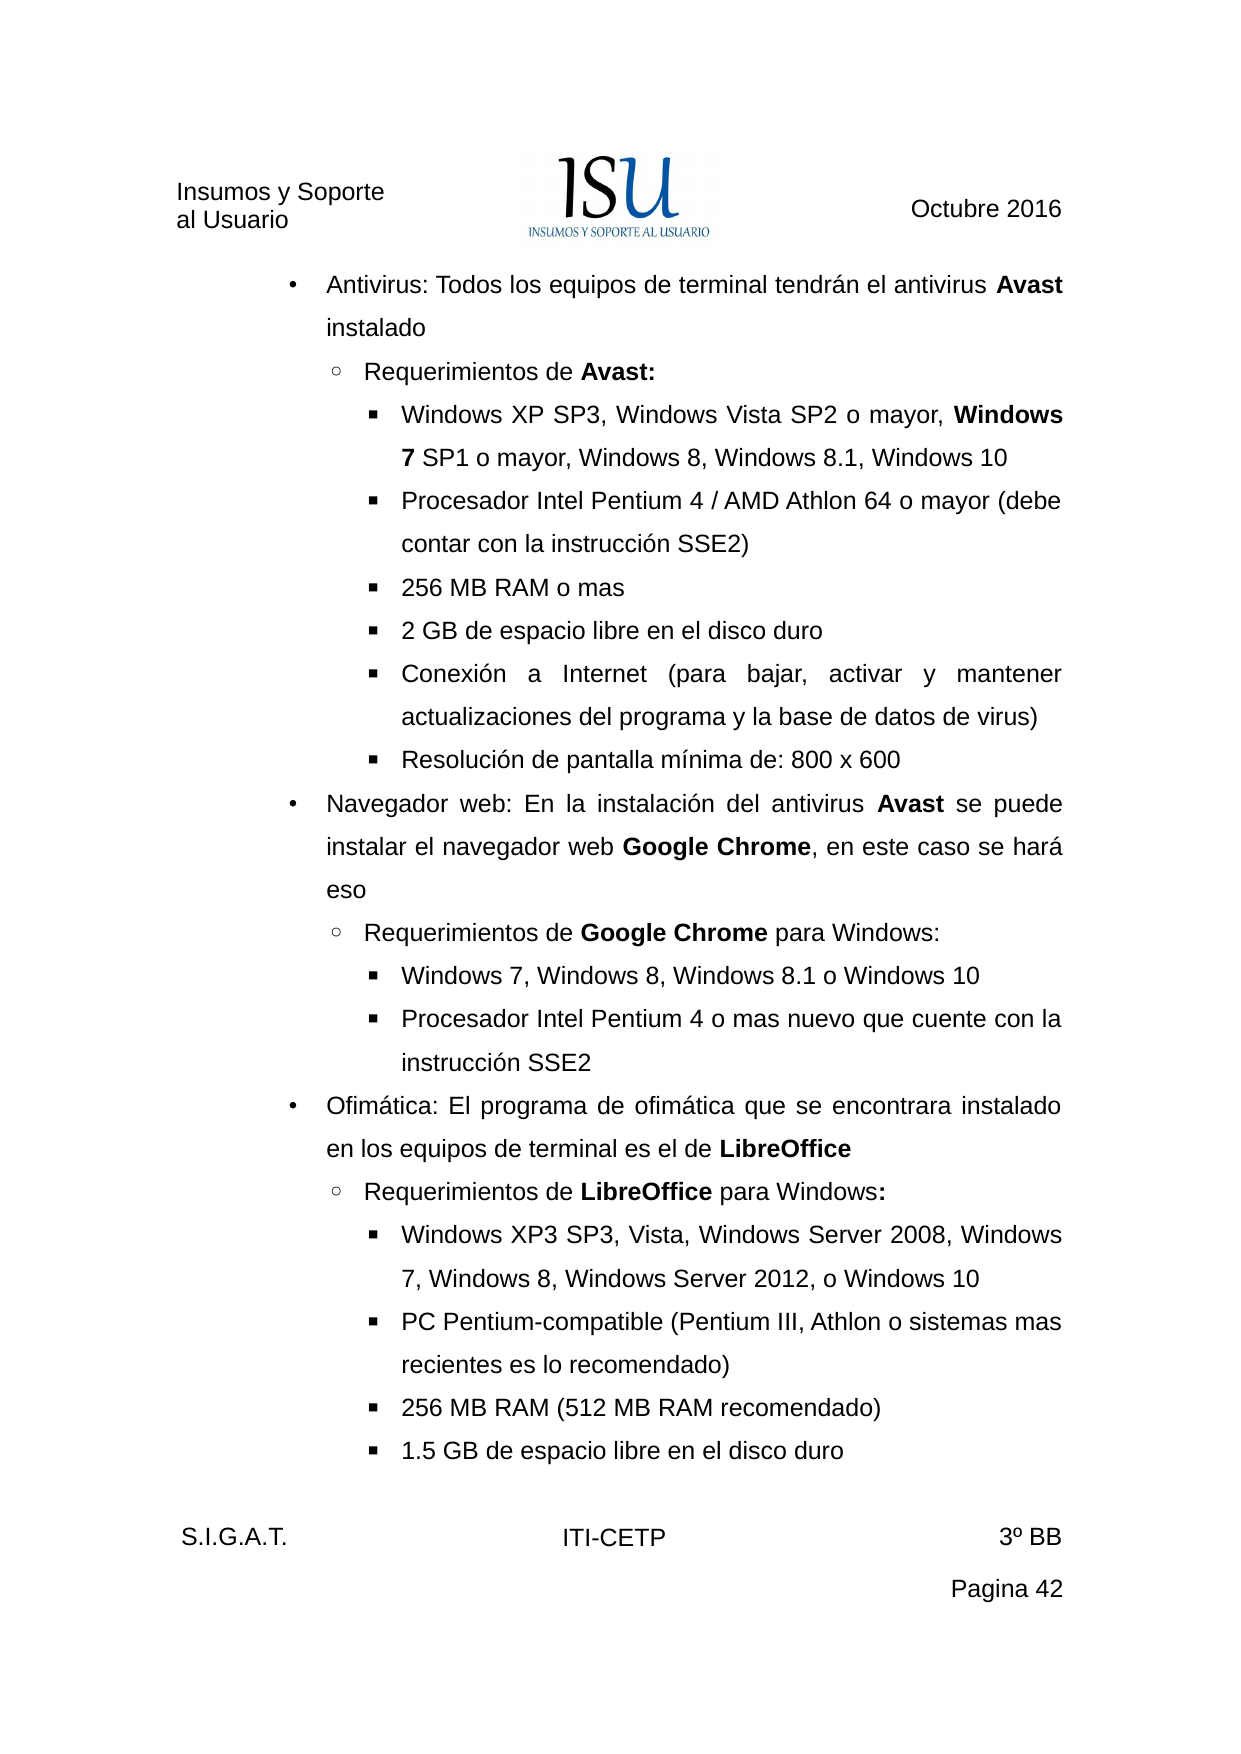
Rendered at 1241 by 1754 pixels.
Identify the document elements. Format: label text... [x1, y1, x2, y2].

list Procesador Intel Pentium 4 / AMD Athlon 64 o mayor (debe contar con la instrucción SSE2) [363, 486, 1063, 558]
list Windows 7, Windows 8, Windows 8.1 o Windows 10 [363, 961, 1063, 990]
list Navegador web: En la instalación del antivirus Avast se puede instalar el navegador web Google Chrome, en este caso se hará eso [288, 788, 1063, 904]
list 1.5 GB de espacio libre en el disco duro [363, 1436, 1063, 1465]
list Requerimientos de Avast: [326, 357, 1063, 385]
list Conexión a Internet (para bajar, activar y mantener actualizaciones del programa y la base de datos de virus) [363, 659, 1063, 731]
list 2 GB de espacio libre en el disco duro [363, 616, 1063, 644]
list Requerimientos de LibreOffice para Windows: [326, 1177, 1063, 1206]
list Requerimientos de Google Chrome para Windows: [326, 918, 1063, 947]
list 256 MB RAM (512 MB RAM recomendado) [363, 1393, 1063, 1422]
list Windows XP3 SP3, Vista, Windows Server 2008, Windows 7, Windows 8, Windows Server 2012, o Windows 10 [363, 1220, 1063, 1292]
list 256 MB RAM o mas [363, 572, 1063, 601]
list Antivirus: Todos los equipos de terminal tendrán el antivirus Avast instalado [288, 270, 1063, 342]
list Ofimática: El programa de ofimática que se encontrara instalado en los equipos de terminal es el de LibreOffice [288, 1091, 1063, 1163]
list PC Pentium-compatible (Pentium III, Athlon o sistemas mas recientes es lo recomendado) [363, 1307, 1063, 1379]
list Resolución de pantalla mínima de: 800 x 600 [363, 745, 1063, 774]
list Procesador Intel Pentium 4 o mas nuevo que cuente con la instrucción SSE2 [363, 1004, 1063, 1076]
list Windows XP SP3, Windows Vista SP2 o mayor, Windows 7 SP1 o mayor, Windows 8, Windows 8.1, Windows 10 [363, 400, 1063, 472]
picture [517, 138, 723, 252]
